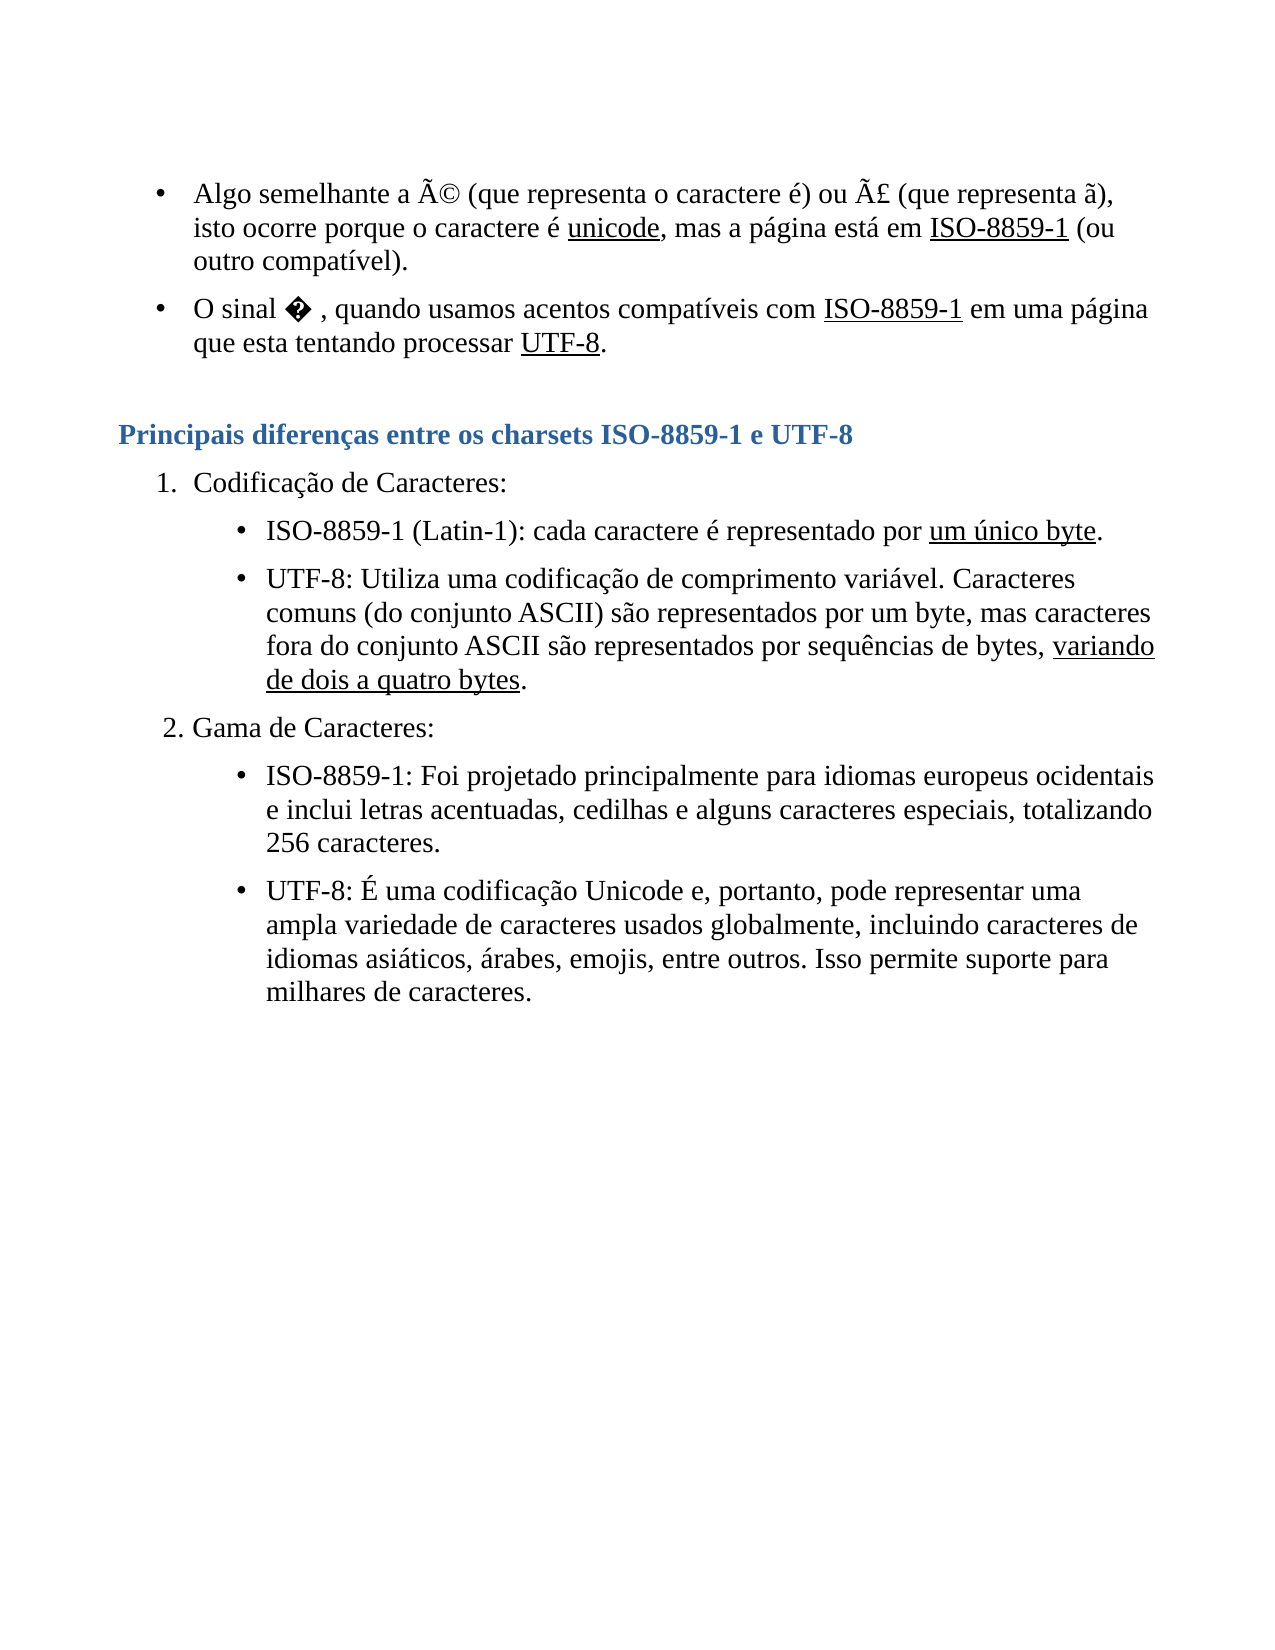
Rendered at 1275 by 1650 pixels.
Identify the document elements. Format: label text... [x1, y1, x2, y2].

text Principais diferenças entre os charsets ISO-8859-1 e UTF-8 [118, 417, 1157, 450]
list O sinal � , quando usamos acentos compatíveis com ISO-8859-1 em uma página que esta tentando processar UTF-8. [156, 292, 1157, 359]
list Codificação de Caracteres: [156, 465, 1157, 498]
list UTF-8: Utiliza uma codificação de comprimento variável. Caracteres comuns (do conjunto ASCII) são representados por um byte, mas caracteres fora do conjunto ASCII são representados por sequências de bytes, variando de dois a quatro bytes. [236, 561, 1157, 696]
list Gama de Caracteres: [162, 710, 1157, 744]
list Algo semelhante a Ã© (que representa o caractere é) ou Ã£ (que representa ã), isto ocorre porque o caractere é unicode, mas a página está em ISO-8859-1 (ou outro compatível). [156, 176, 1157, 277]
list UTF-8: É uma codificação Unicode e, portanto, pode representar uma ampla variedade de caracteres usados globalmente, incluindo caracteres de idiomas asiáticos, árabes, emojis, entre outros. Isso permite suporte para milhares de caracteres. [236, 873, 1157, 1008]
list ISO-8859-1 (Latin-1): cada caractere é representado por um único byte. [236, 513, 1157, 547]
list ISO-8859-1: Foi projetado principalmente para idiomas europeus ocidentais e inclui letras acentuadas, cedilhas e alguns caracteres especiais, totalizando 256 caracteres. [236, 758, 1157, 859]
